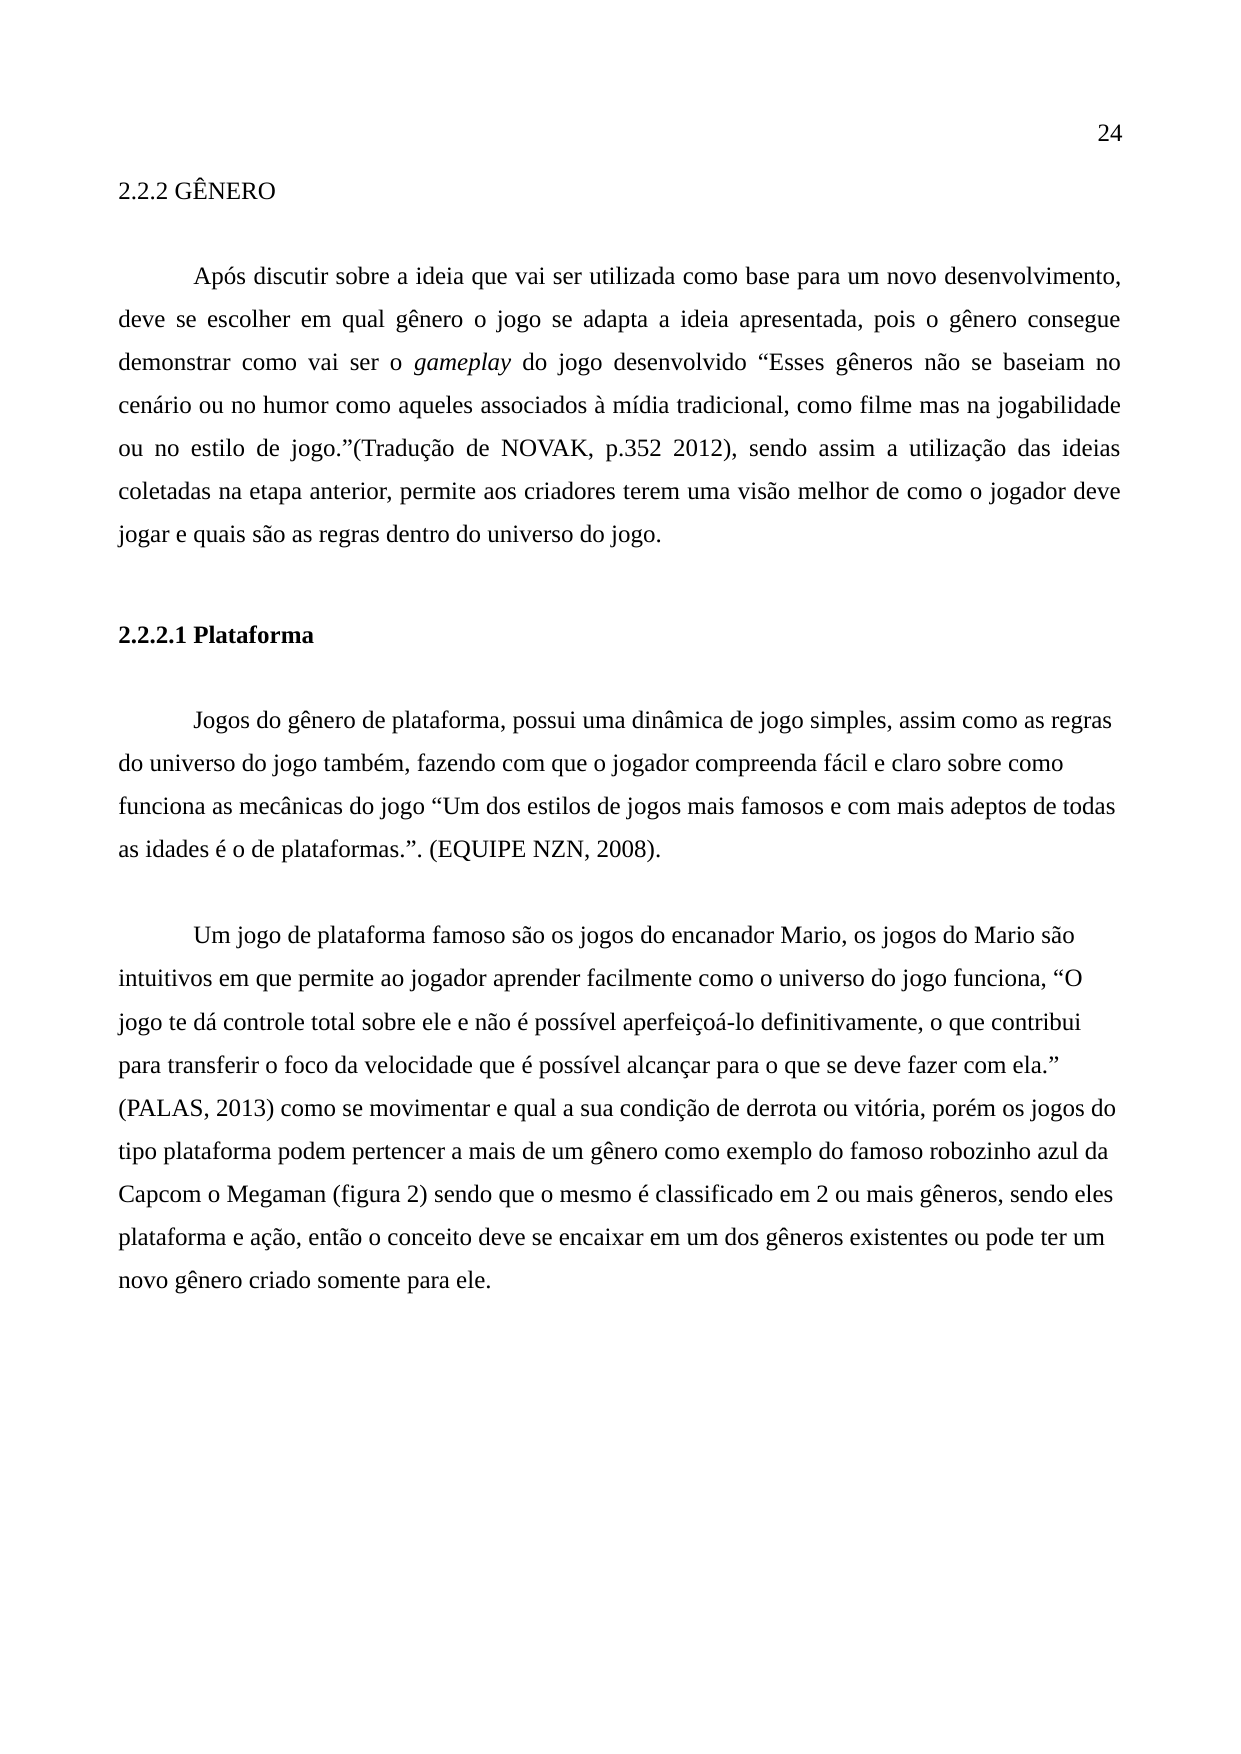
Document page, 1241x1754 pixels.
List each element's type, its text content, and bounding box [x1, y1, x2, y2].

subtitle 2.2.2 Gênero [118, 176, 1122, 205]
subtitle 2.2.2.1 Plataforma [118, 620, 1122, 649]
text Após discutir sobre a ideia que vai ser utilizada como base para um novo desenvolvimento, deve se escolher em qual gênero o jogo se adapta a ideia apresentada, pois o gênero consegue demonstrar como vai ser o gameplay do jogo desenvolvido “Esses gêneros não se baseiam no cenário ou no humor como aqueles associados à mídia tradicional, como filme mas na jogabilidade ou no estilo de jogo.”(Tradução de NOVAK, p.352 2012), sendo assim a utilização das ideias coletadas na etapa anterior, permite aos criadores terem uma visão melhor de como o jogador deve jogar e quais são as regras dentro do universo do jogo. [118, 261, 1122, 548]
text Um jogo de plataforma famoso são os jogos do encanador Mario, os jogos do Mario são intuitivos em que permite ao jogador aprender facilmente como o universo do jogo funciona, “O jogo te dá controle total sobre ele e não é possível aperfeiçoá-lo definitivamente, o que contribui para transferir o foco da velocidade que é possível alcançar para o que se deve fazer com ela.” (PALAS, 2013) como se movimentar e qual a sua condição de derrota ou vitória, porém os jogos do tipo plataforma podem pertencer a mais de um gênero como exemplo do famoso robozinho azul da Capcom o Megaman (figura 2) sendo que o mesmo é classificado em 2 ou mais gêneros, sendo eles plataforma e ação, então o conceito deve se encaixar em um dos gêneros existentes ou pode ter um novo gênero criado somente para ele. [118, 920, 1122, 1294]
text Jogos do gênero de plataforma, possui uma dinâmica de jogo simples, assim como as regras do universo do jogo também, fazendo com que o jogador compreenda fácil e claro sobre como funciona as mecânicas do jogo “Um dos estilos de jogos mais famosos e com mais adeptos de todas as idades é o de plataformas.”. (EQUIPE NZN, 2008). [118, 705, 1122, 863]
